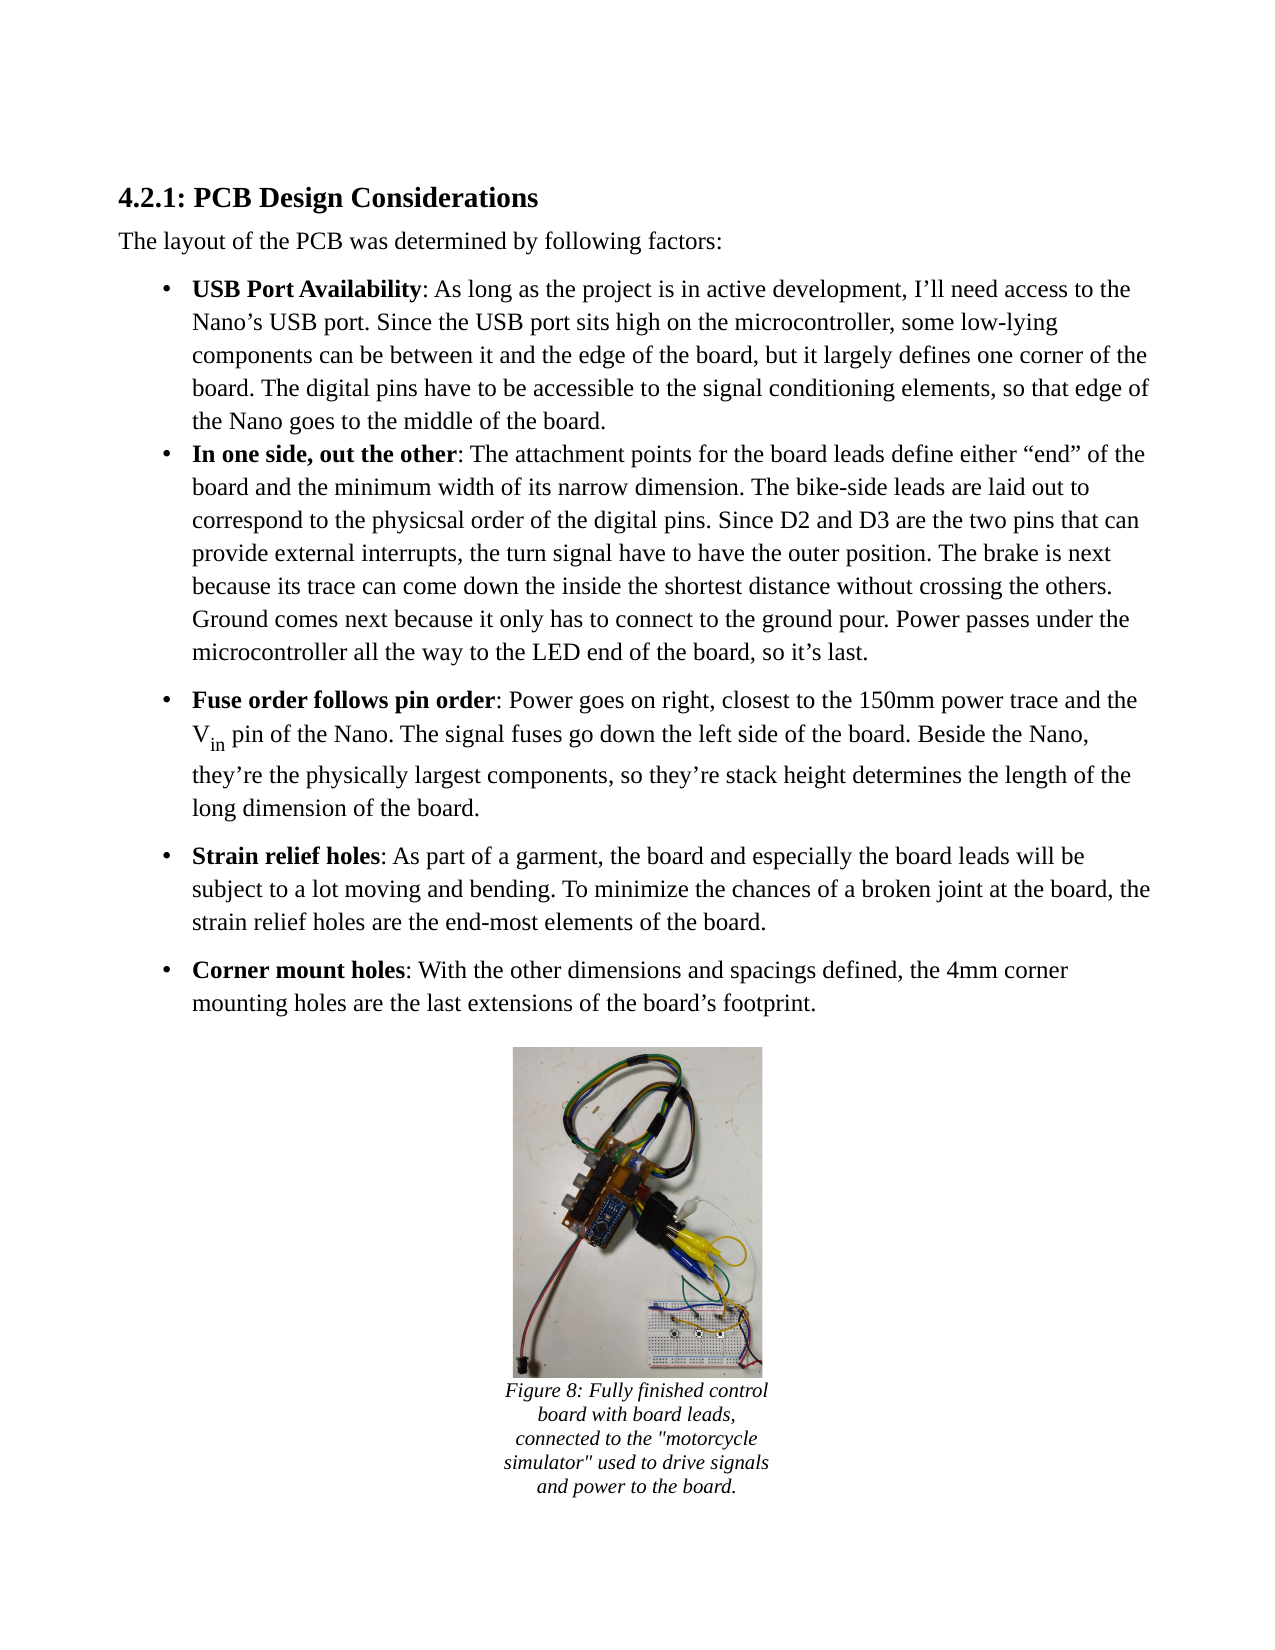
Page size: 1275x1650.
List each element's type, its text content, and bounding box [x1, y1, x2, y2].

list Strain relief holes: As part of a garment, the board and especially the board leads will be subject to a lot moving and bending. To minimize the chances of a broken joint at the board, the strain relief holes are the end-most elements of the board. [162, 841, 1157, 936]
list Corner mount holes: With the other dimensions and spacings defined, the 4mm corner mounting holes are the last extensions of the board’s footprint. [162, 955, 1157, 1017]
text Figure 8: Fully finished control board with board leads, connected to the "motorcycle simulator" used to drive signals and power to the board. [497, 1048, 778, 1498]
list Fuse order follows pin order: Power goes on right, closest to the 150mm power trace and the Vin pin of the Nano. The signal fuses go down the left side of the board. Beside the Nano, they’re the physically largest components, so they’re stack height determines the length of the long dimension of the board. [162, 685, 1157, 822]
picture [512, 1047, 763, 1378]
list In one side, out the other: The attachment points for the board leads define either “end” of the board and the minimum width of its narrow dimension. The bike-side leads are laid out to correspond to the physicsal order of the digital pins. Since D2 and D3 are the two pins that can provide external interrupts, the turn signal have to have the outer position. The brake is next because its trace can come down the inside the shortest distance without crossing the others. Ground comes next because it only has to connect to the ground pour. Power passes under the microcontroller all the way to the LED end of the board, so it’s last. [162, 439, 1157, 666]
text The layout of the PCB was determined by following factors: [118, 226, 1157, 255]
list USB Port Availability: As long as the project is in active development, I’ll need access to the Nano’s USB port. Since the USB port sits high on the microcontroller, some low-lying components can be between it and the edge of the board, but it largely defines one corner of the board. The digital pins have to be accessible to the signal conditioning elements, so that edge of the Nano goes to the middle of the board. [162, 274, 1157, 435]
subtitle 4.2.1: PCB Design Considerations [118, 180, 1157, 214]
